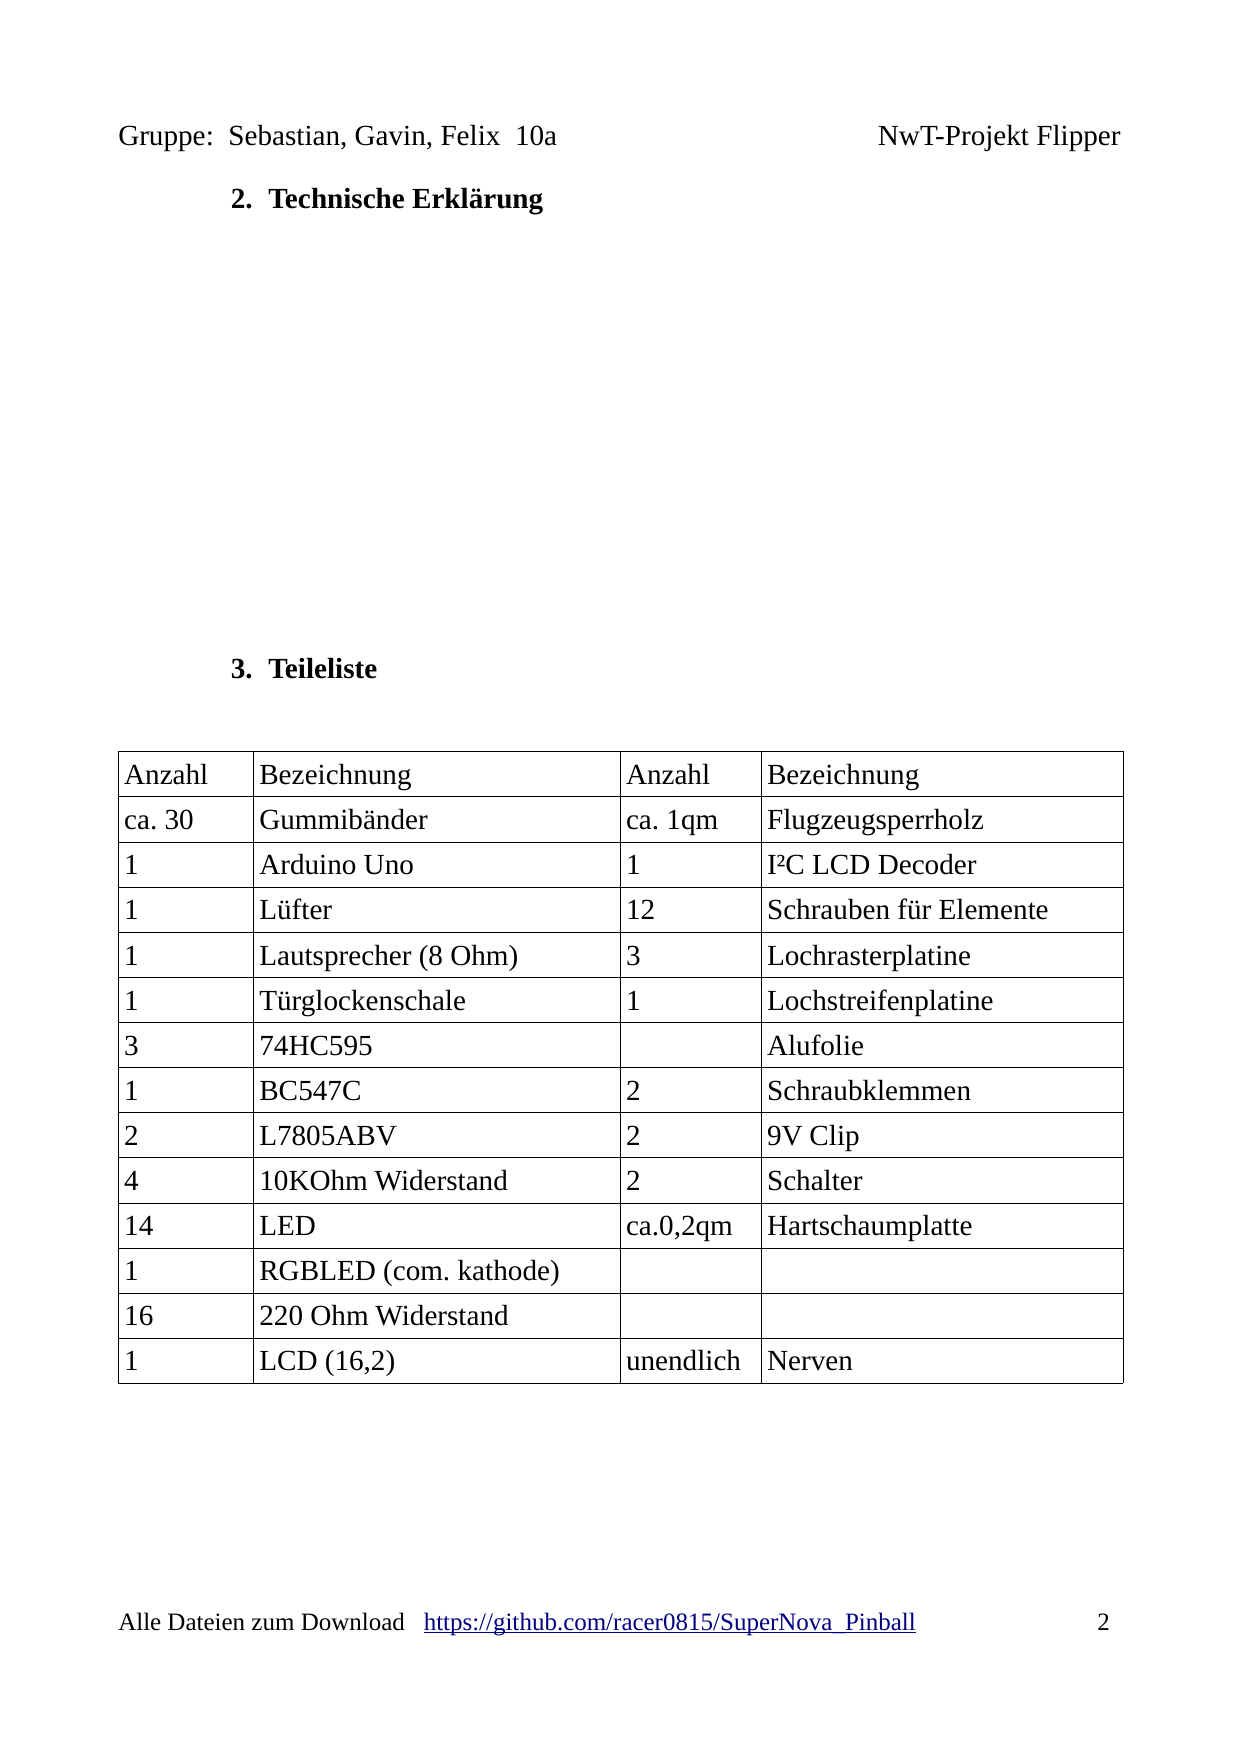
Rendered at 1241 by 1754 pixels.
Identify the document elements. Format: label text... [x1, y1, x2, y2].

table_header Bezeichnung [762, 752, 1123, 796]
table_cell Schraubklemmen [762, 1068, 1123, 1112]
table_cell 4 [119, 1158, 253, 1202]
table_cell [762, 1249, 1123, 1293]
table_cell 14 [119, 1204, 253, 1247]
table_header Anzahl [621, 752, 761, 796]
table_cell I²C LCD Decoder [762, 843, 1123, 887]
table_header Bezeichnung [254, 752, 620, 796]
table_cell LCD (16,2) [254, 1339, 620, 1383]
table_cell Alufolie [762, 1023, 1123, 1067]
table_header Anzahl [119, 752, 253, 796]
table_cell RGBLED (com. kathode) [254, 1249, 620, 1293]
table_cell 3 [119, 1023, 253, 1067]
table_cell 220 Ohm Widerstand [254, 1294, 620, 1338]
table_cell 12 [621, 888, 761, 932]
table_cell Schalter [762, 1158, 1123, 1202]
table_cell 1 [119, 1068, 253, 1112]
table_cell 2 [621, 1068, 761, 1112]
list Teileliste [231, 651, 1122, 684]
table_cell 1 [119, 888, 253, 932]
table_cell 16 [119, 1294, 253, 1338]
table_cell Türglockenschale [254, 978, 620, 1022]
table_cell [621, 1023, 761, 1067]
table_cell BC547C [254, 1068, 620, 1112]
table_cell 1 [119, 843, 253, 887]
table_cell Flugzeugsperrholz [762, 797, 1123, 842]
table_cell Hartschaumplatte [762, 1204, 1123, 1247]
table_cell 9V Clip [762, 1113, 1123, 1157]
list Technische Erklärung [231, 181, 1122, 215]
table_cell 3 [621, 933, 761, 977]
table_cell 2 [119, 1113, 253, 1157]
table_cell Arduino Uno [254, 843, 620, 887]
table_cell [621, 1294, 761, 1338]
table_cell unendlich [621, 1339, 761, 1383]
table_cell Nerven [762, 1339, 1123, 1383]
table_cell [621, 1249, 761, 1293]
table_cell [762, 1294, 1123, 1338]
table_cell 1 [119, 933, 253, 977]
table_cell Lautsprecher (8 Ohm) [254, 933, 620, 977]
table_cell ca.0,2qm [621, 1204, 761, 1247]
table_cell LED [254, 1204, 620, 1247]
table_cell Schrauben für Elemente [762, 888, 1123, 932]
table_cell 1 [621, 978, 761, 1022]
table_cell Lüfter [254, 888, 620, 932]
table_cell 2 [621, 1158, 761, 1202]
table_cell 1 [119, 1249, 253, 1293]
table_cell 74HC595 [254, 1023, 620, 1067]
table_cell Lochstreifenplatine [762, 978, 1123, 1022]
table_cell 1 [119, 1339, 253, 1383]
table_cell 1 [119, 978, 253, 1022]
table_cell Lochrasterplatine [762, 933, 1123, 977]
table_cell ca. 30 [119, 797, 253, 842]
table_cell L7805ABV [254, 1113, 620, 1157]
table_cell 1 [621, 843, 761, 887]
table_cell ca. 1qm [621, 797, 761, 842]
table_cell 10KOhm Widerstand [254, 1158, 620, 1202]
table_cell Gummibänder [254, 797, 620, 842]
table_cell 2 [621, 1113, 761, 1157]
